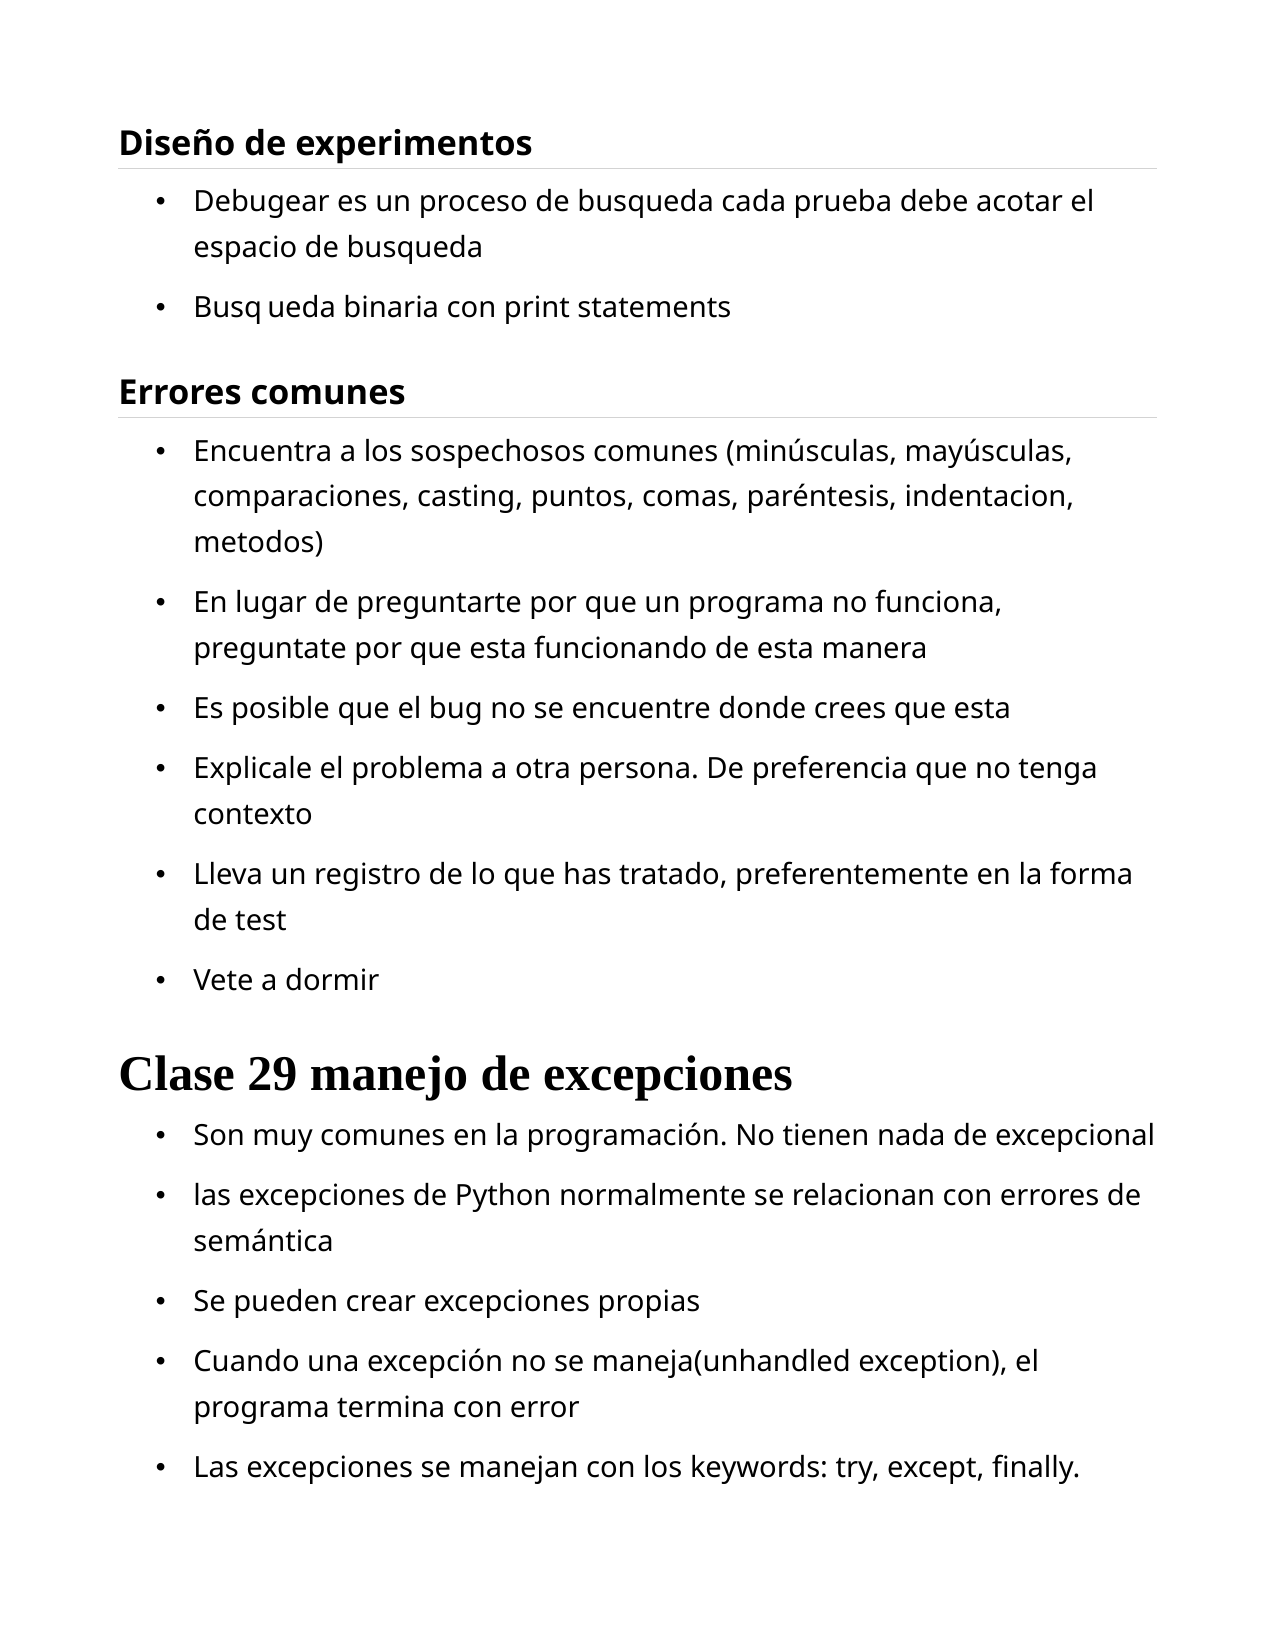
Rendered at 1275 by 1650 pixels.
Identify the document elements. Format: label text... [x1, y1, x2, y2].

list En lugar de preguntarte por que un programa no funciona, preguntate por que esta funcionando de esta manera [156, 581, 1157, 667]
list Encuentra a los sospechosos comunes (minúsculas, mayúsculas, comparaciones, casting, puntos, comas, paréntesis, indentacion, metodos) [156, 430, 1157, 561]
list Son muy comunes en la programación. No tienen nada de excepcional [156, 1114, 1157, 1154]
subtitle Diseño de experimentos [118, 118, 1157, 168]
list Vete a dormir [156, 959, 1157, 999]
list Explicale el problema a otra persona. De preferencia que no tenga contexto [156, 747, 1157, 833]
list las excepciones de Python normalmente se relacionan con errores de semántica [156, 1174, 1157, 1260]
list Las excepciones se manejan con los keywords: try, except, finally. [156, 1446, 1157, 1486]
list Es posible que el bug no se encuentre donde crees que esta [156, 687, 1157, 727]
list Se pueden crear excepciones propias [156, 1280, 1157, 1320]
list Cuando una excepción no se maneja(unhandled exception), el programa termina con error [156, 1340, 1157, 1426]
list Lleva un registro de lo que has tratado, preferentemente en la forma de test [156, 853, 1157, 938]
subtitle Clase 29 manejo de excepciones [118, 1044, 1157, 1102]
list Debugear es un proceso de busqueda cada prueba debe acotar el espacio de busqueda [156, 181, 1157, 266]
subtitle Errores comunes [118, 367, 1157, 417]
list Busq ueda binaria con print statements [156, 286, 1157, 326]
